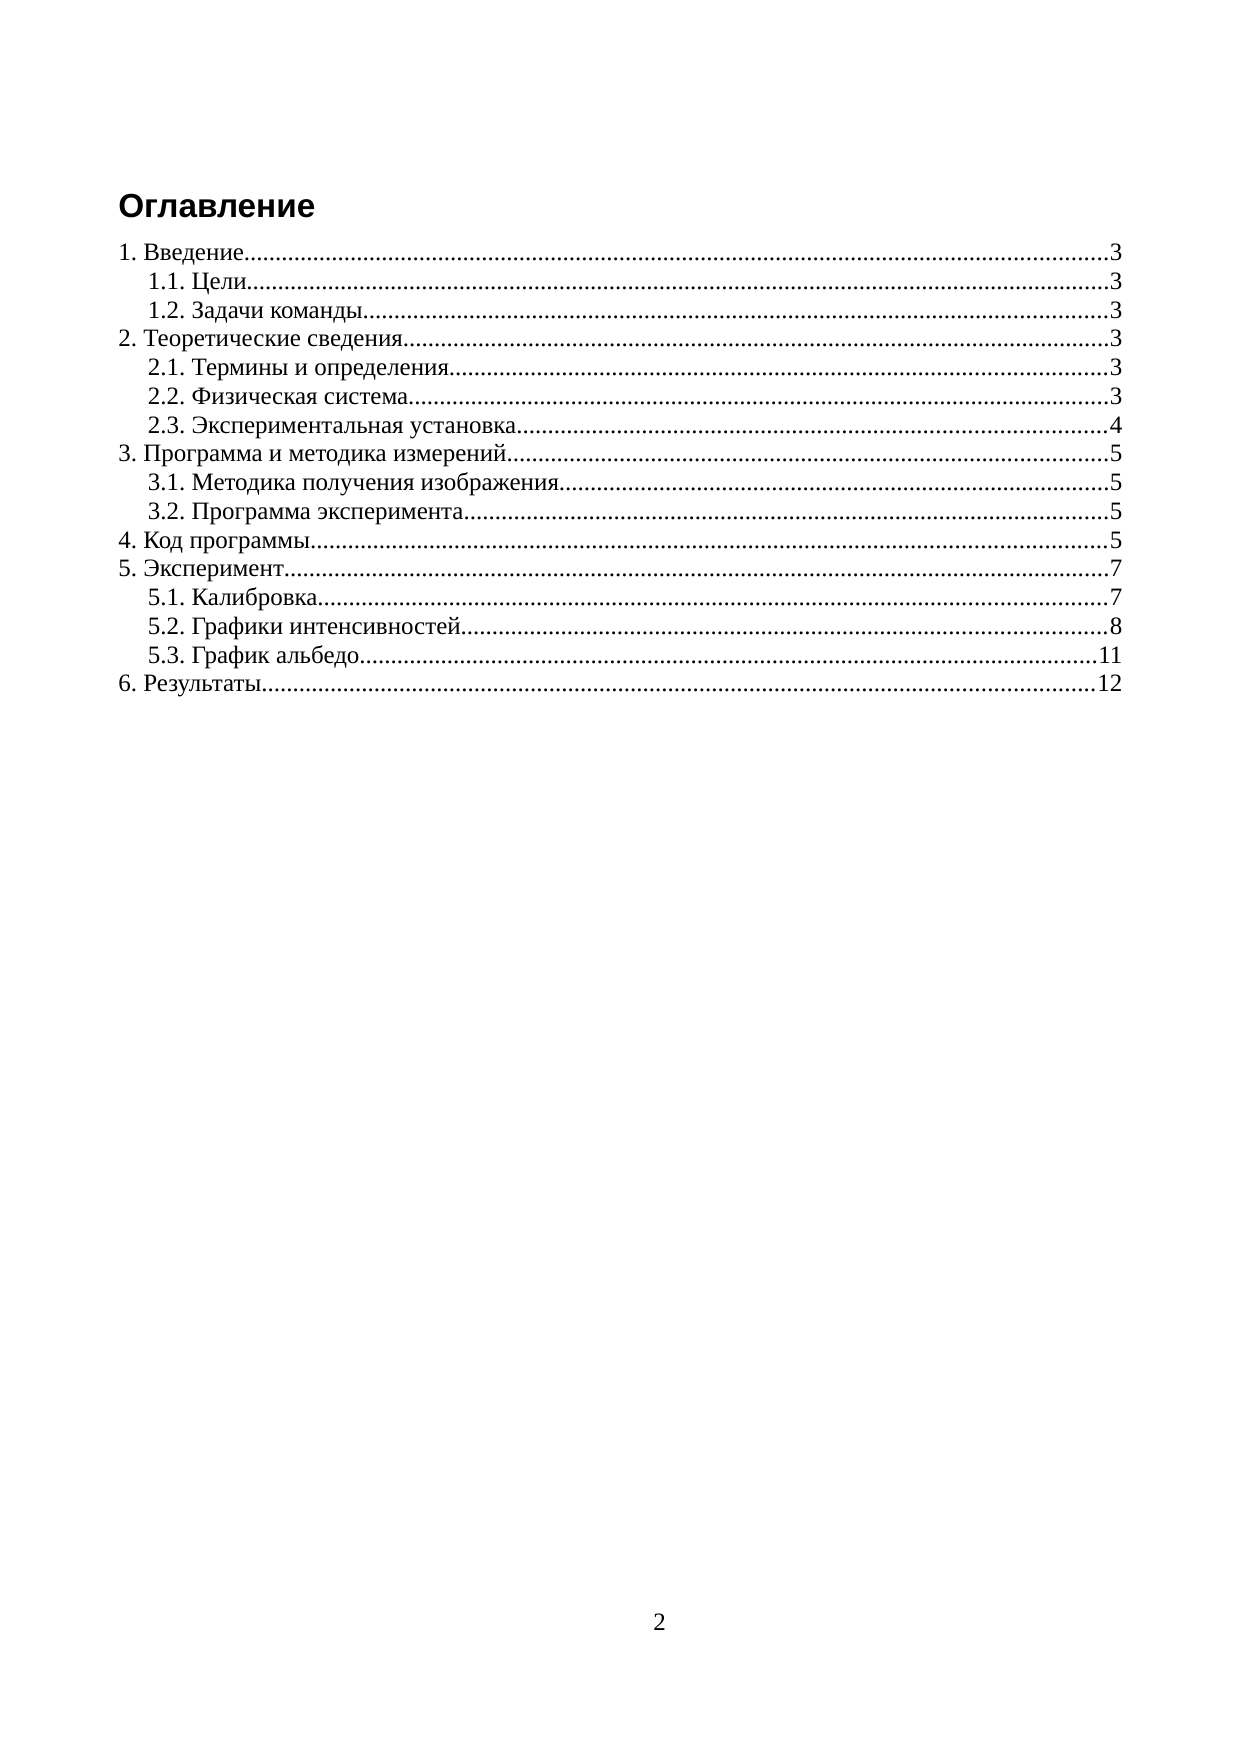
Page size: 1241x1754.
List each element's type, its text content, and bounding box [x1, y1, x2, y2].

text 1.1. Цели 3 [148, 266, 1122, 295]
subtitle Оглавление [118, 186, 1122, 225]
text 2.3. Экспериментальная установка 4 [148, 410, 1122, 438]
text 3.2. Программа эксперимента 5 [148, 496, 1122, 525]
text 3. Программа и методика измерений 5 [118, 438, 1122, 467]
text 5.2. Графики интенсивностей 8 [148, 611, 1122, 640]
text 5. Эксперимент 7 [118, 553, 1122, 582]
text 1.2. Задачи команды 3 [148, 295, 1122, 323]
text 1. Введение 3 [118, 237, 1122, 266]
text 6. Результаты 12 [118, 668, 1122, 697]
text 2.2. Физическая система 3 [148, 381, 1122, 410]
text 3.1. Методика получения изображения 5 [148, 467, 1122, 496]
text 4. Код программы 5 [118, 525, 1122, 553]
text 5.1. Калибровка 7 [148, 582, 1122, 611]
text 2.1. Термины и определения 3 [148, 352, 1122, 381]
text 2. Теоретические сведения 3 [118, 323, 1122, 352]
text 5.3. График альбедо 11 [148, 640, 1122, 668]
